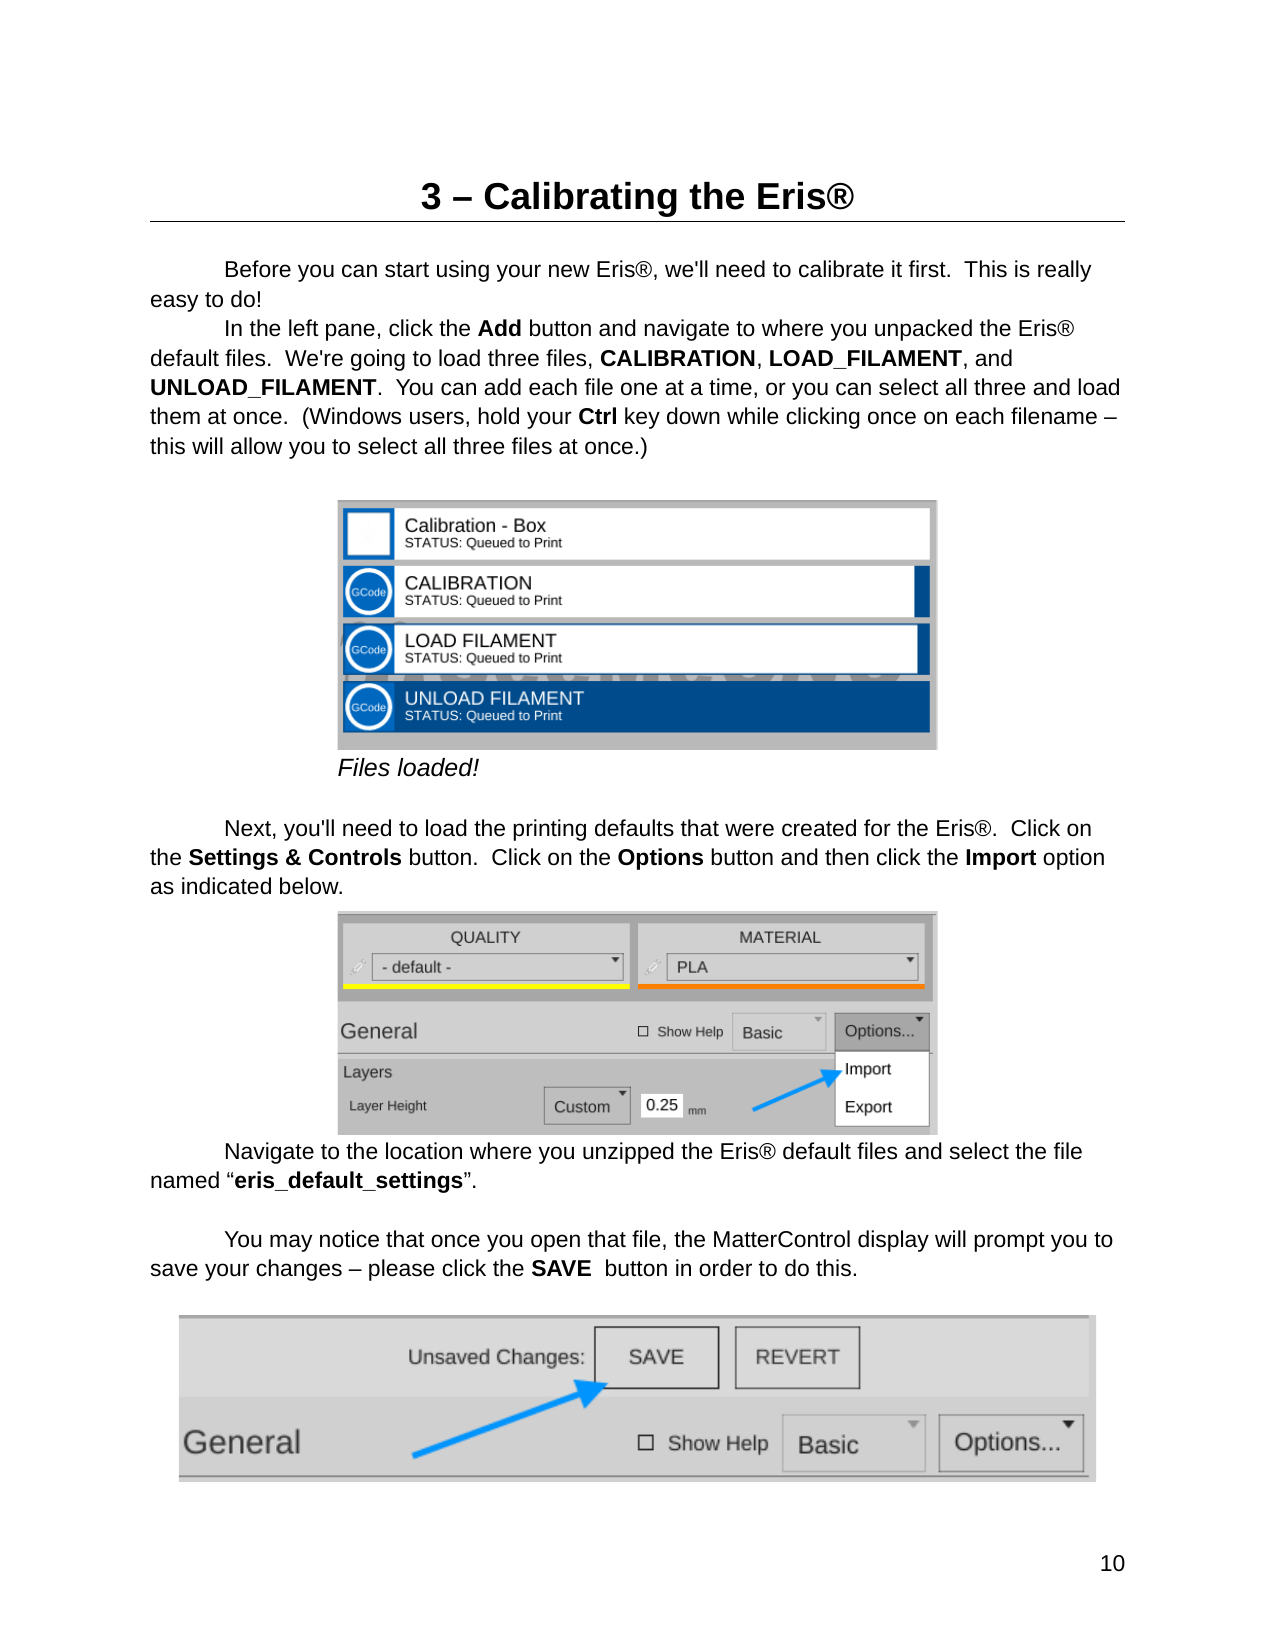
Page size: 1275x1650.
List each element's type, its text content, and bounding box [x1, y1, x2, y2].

text Navigate to the location where you unzipped the Eris® default files and select the file named “eris_default_settings”. [150, 1138, 1125, 1193]
subtitle 3 – Calibrating the Eris® [150, 171, 1125, 221]
text Files loaded! [337, 750, 937, 782]
text You may notice that once you open that file, the MatterControl display will prompt you to save your changes – please click the SAVE button in order to do this. [150, 1227, 1125, 1282]
picture [337, 911, 938, 1135]
text Next, you'll need to load the printing defaults that were created for the Eris®. Click on the Settings & Controls button. Click on the Options button and then click the Import option as indicated below. [150, 815, 1125, 900]
picture [178, 1315, 1097, 1482]
text Before you can start using your new Eris®, we'll need to calibrate it first. This is really easy to do! [150, 257, 1125, 312]
text In the left pane, click the Add button and navigate to where you unpacked the Eris® default files. We're going to load three files, CALIBRATION, LOAD_FILAMENT, and UNLOAD_FILAMENT. You can add each file one at a time, or you can select all three and load them at once. (Windows users, hold your Ctrl key down while clicking once on each filename – this will allow you to select all three files at once.) [150, 316, 1125, 459]
picture [337, 500, 938, 750]
